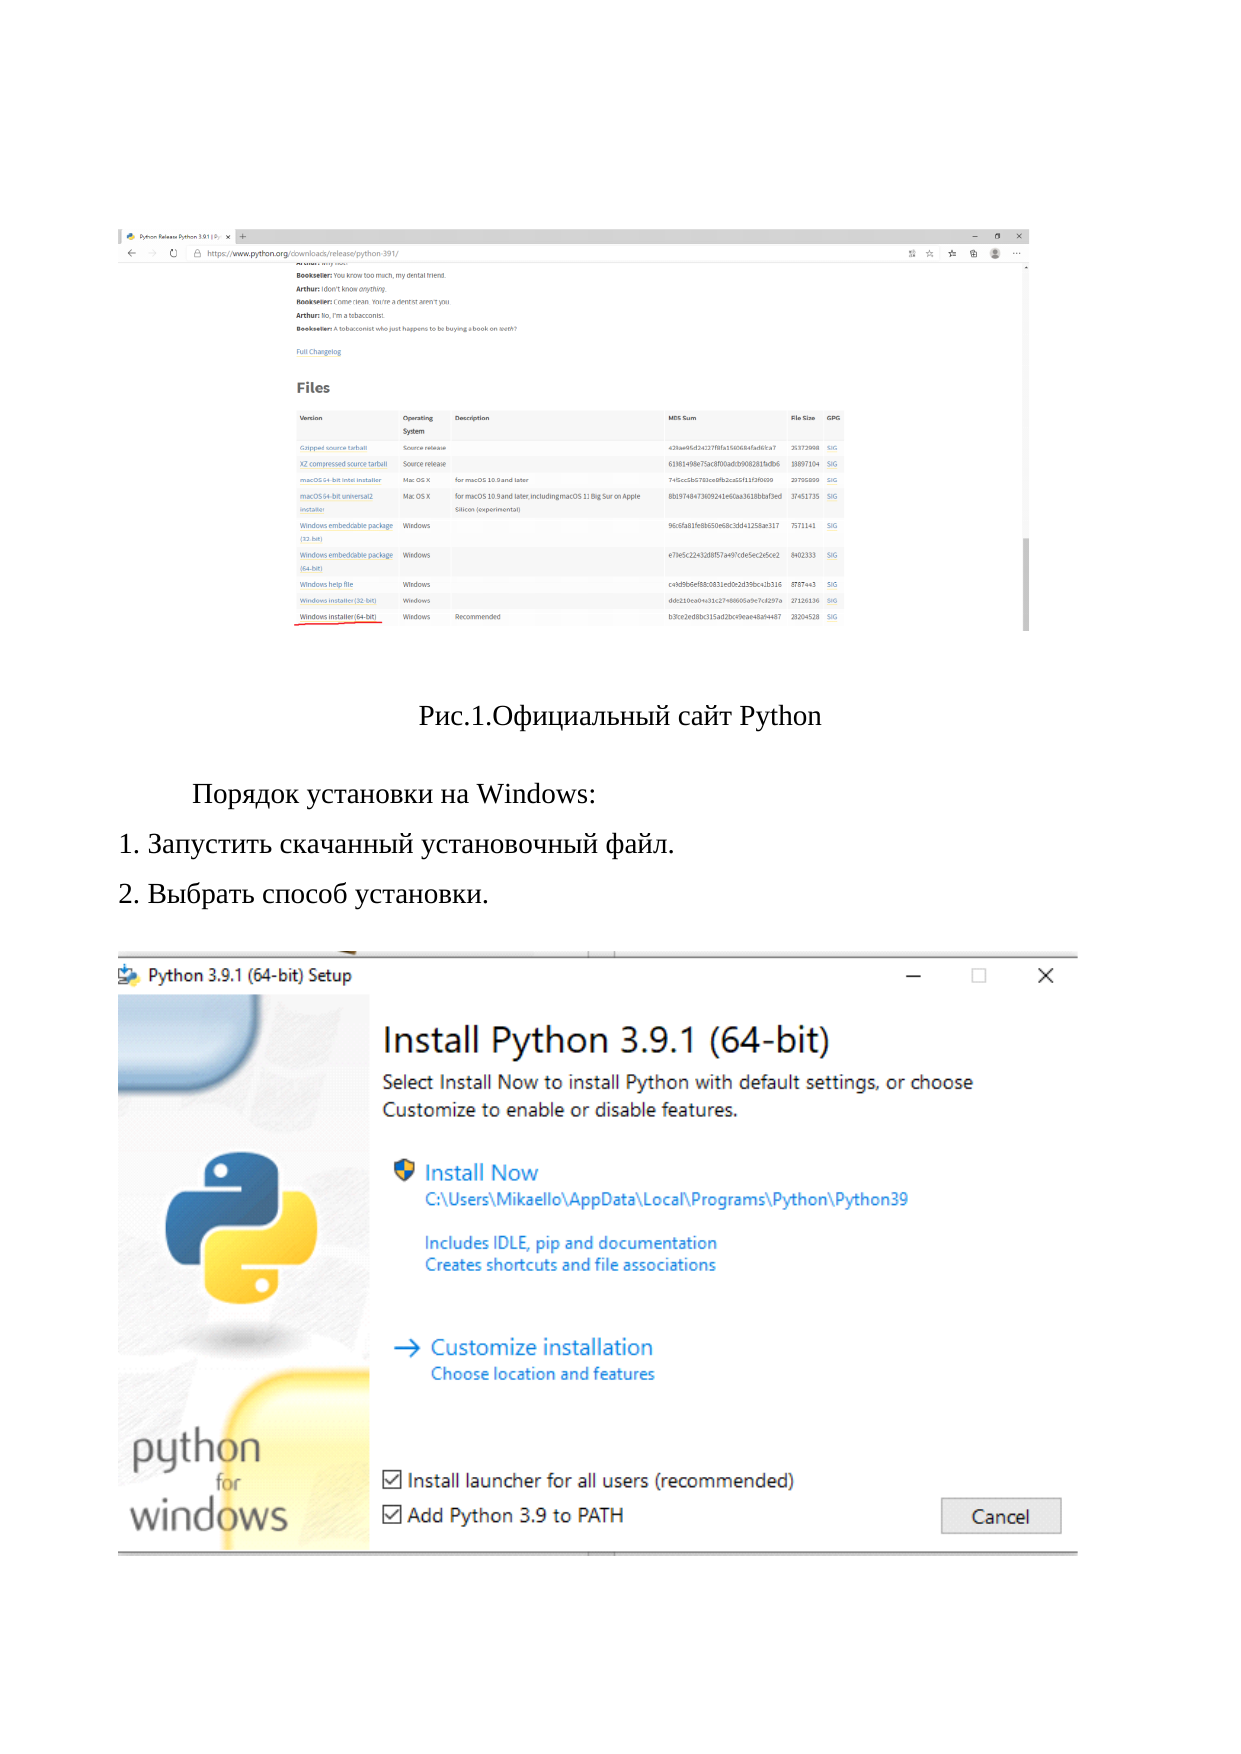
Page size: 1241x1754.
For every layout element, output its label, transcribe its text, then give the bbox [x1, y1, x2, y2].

text Рис.1.Официальный сайт Python [118, 698, 1122, 731]
text 2. Выбрать способ установки. [118, 877, 1122, 910]
text 1. Запустить скачанный установочный файл. [118, 826, 1122, 860]
text Порядок установки на Windows: [118, 776, 1122, 809]
